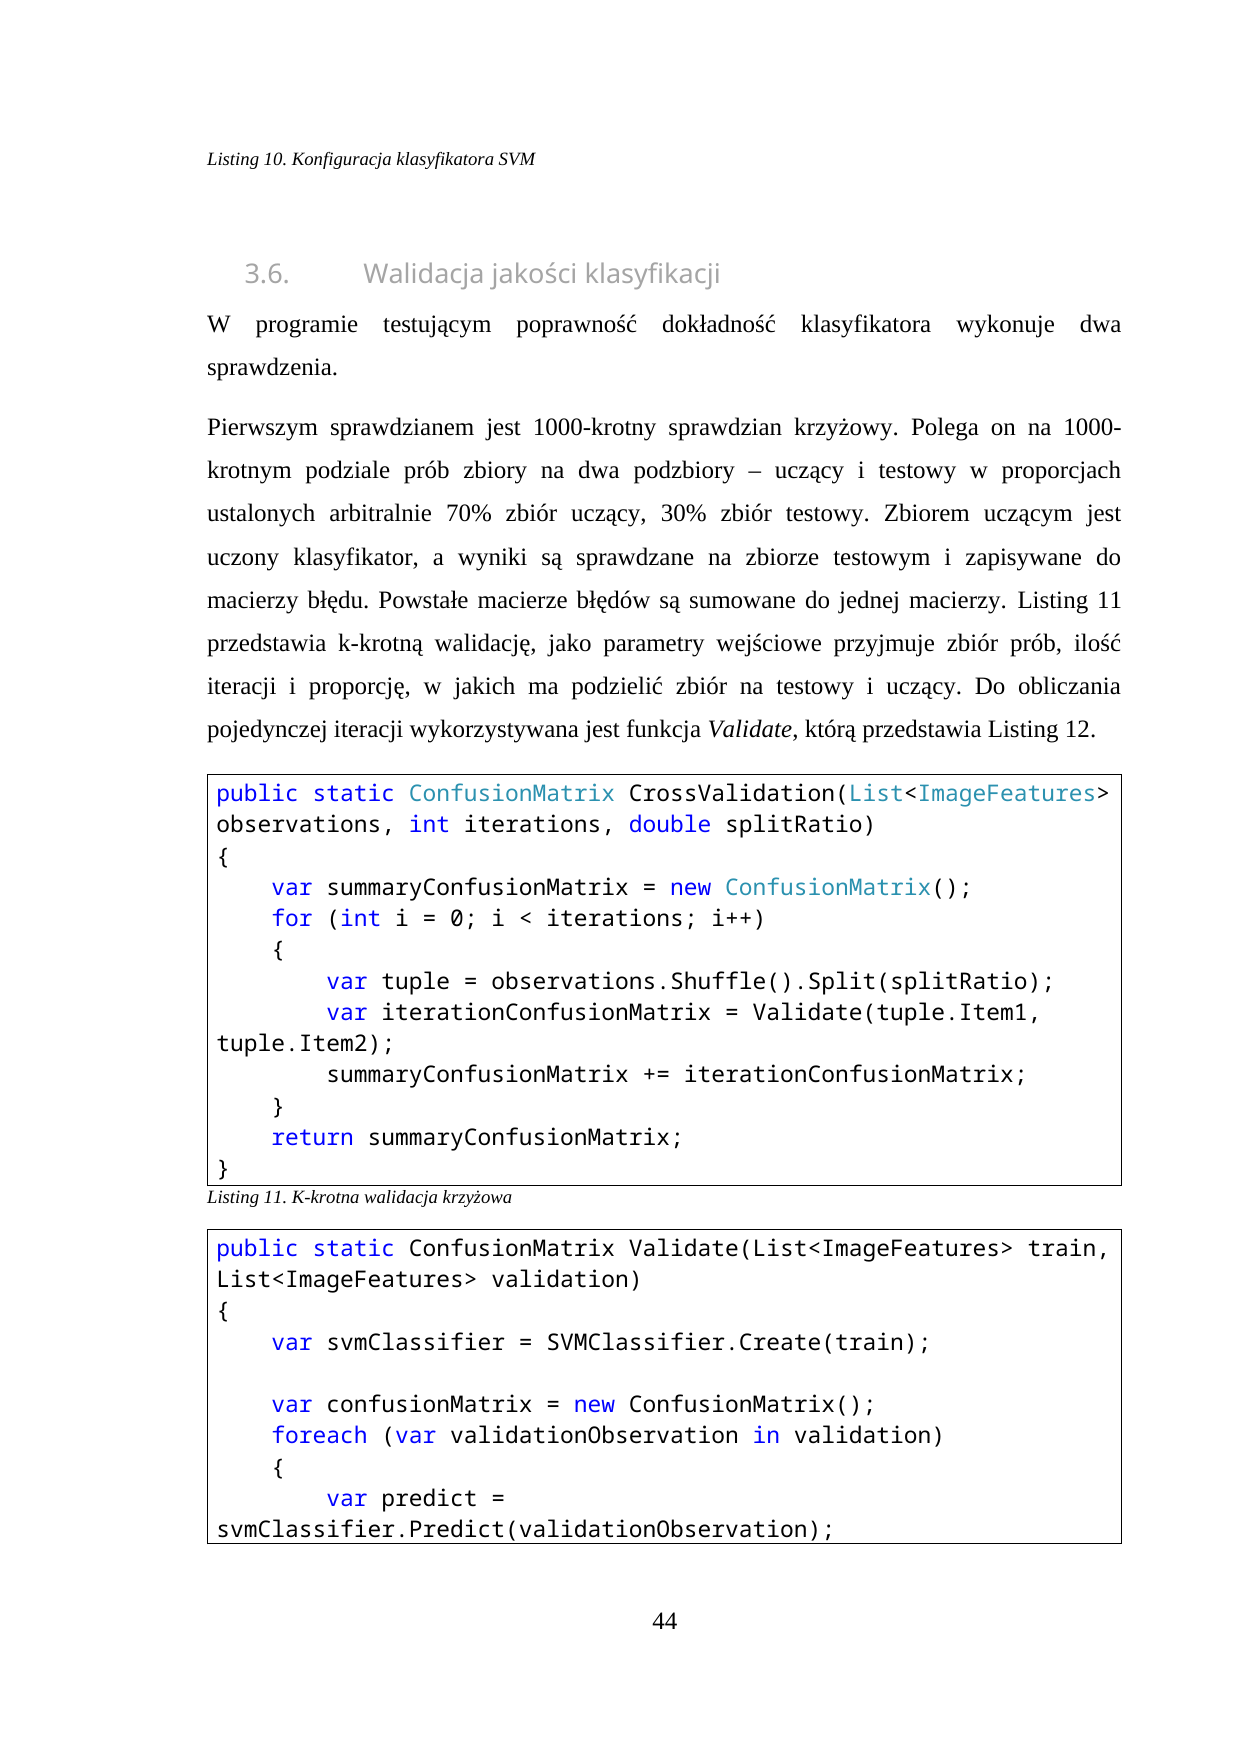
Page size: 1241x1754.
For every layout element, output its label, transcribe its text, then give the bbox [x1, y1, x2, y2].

list var summaryConfusionMatrix = new ConfusionMatrix(); [208, 868, 1121, 899]
list { [208, 930, 1121, 961]
text Pierwszym sprawdzianem jest 1000-krotny sprawdzian krzyżowy. Polega on na 1000-krotnym podziale prób zbiory na dwa podzbiory – uczący i testowy w proporcjach ustalonych arbitralnie 70% zbiór uczący, 30% zbiór testowy. Zbiorem uczącym jest uczony klasyfikator, a wyniki są sprawdzane na zbiorze testowym i zapisywane do macierzy błędu. Powstałe macierze błędów są sumowane do jednej macierzy. Listing 11 przedstawia k-krotną walidację, jako parametry wejściowe przyjmuje zbiór prób, ilość iteracji i proporcję, w jakich ma podzielić zbiór na testowy i uczący. Do obliczania pojedynczej iteracji wykorzystywana jest funkcja Validate, którą przedstawia Listing 12. [207, 412, 1122, 743]
list return summaryConfusionMatrix; [208, 1118, 1121, 1149]
list var svmClassifier = SVMClassifier.Create(train); [208, 1323, 1121, 1357]
list { [208, 1448, 1121, 1479]
list var predict = svmClassifier.Predict(validationObservation); [208, 1479, 1121, 1543]
list public static ConfusionMatrix Validate(List<ImageFeatures> train, List<ImageFeatures> validation) [208, 1230, 1121, 1291]
list } [208, 1086, 1121, 1118]
list var iterationConfusionMatrix = Validate(tuple.Item1, tuple.Item2); [208, 993, 1121, 1055]
text Listing 11. K-krotna walidacja krzyżowa [207, 1186, 1122, 1208]
list { [208, 1291, 1121, 1323]
list for (int i = 0; i < iterations; i++) [208, 899, 1121, 930]
list public static ConfusionMatrix CrossValidation(List<ImageFeatures> observations, int iterations, double splitRatio) [208, 775, 1121, 836]
list foreach (var validationObservation in validation) [208, 1416, 1121, 1448]
list var tuple = observations.Shuffle().Split(splitRatio); [208, 961, 1121, 993]
list var confusionMatrix = new ConfusionMatrix(); [208, 1385, 1121, 1416]
list Walidacja jakości klasyfikacji [244, 254, 1122, 291]
text W programie testującym poprawność dokładność klasyfikatora wykonuje dwa sprawdzenia. [207, 309, 1122, 381]
list } [208, 1149, 1121, 1185]
list summaryConfusionMatrix += iterationConfusionMatrix; [208, 1055, 1121, 1086]
list { [208, 836, 1121, 868]
text Listing 10. Konfiguracja klasyfikatora SVM [207, 148, 1122, 169]
